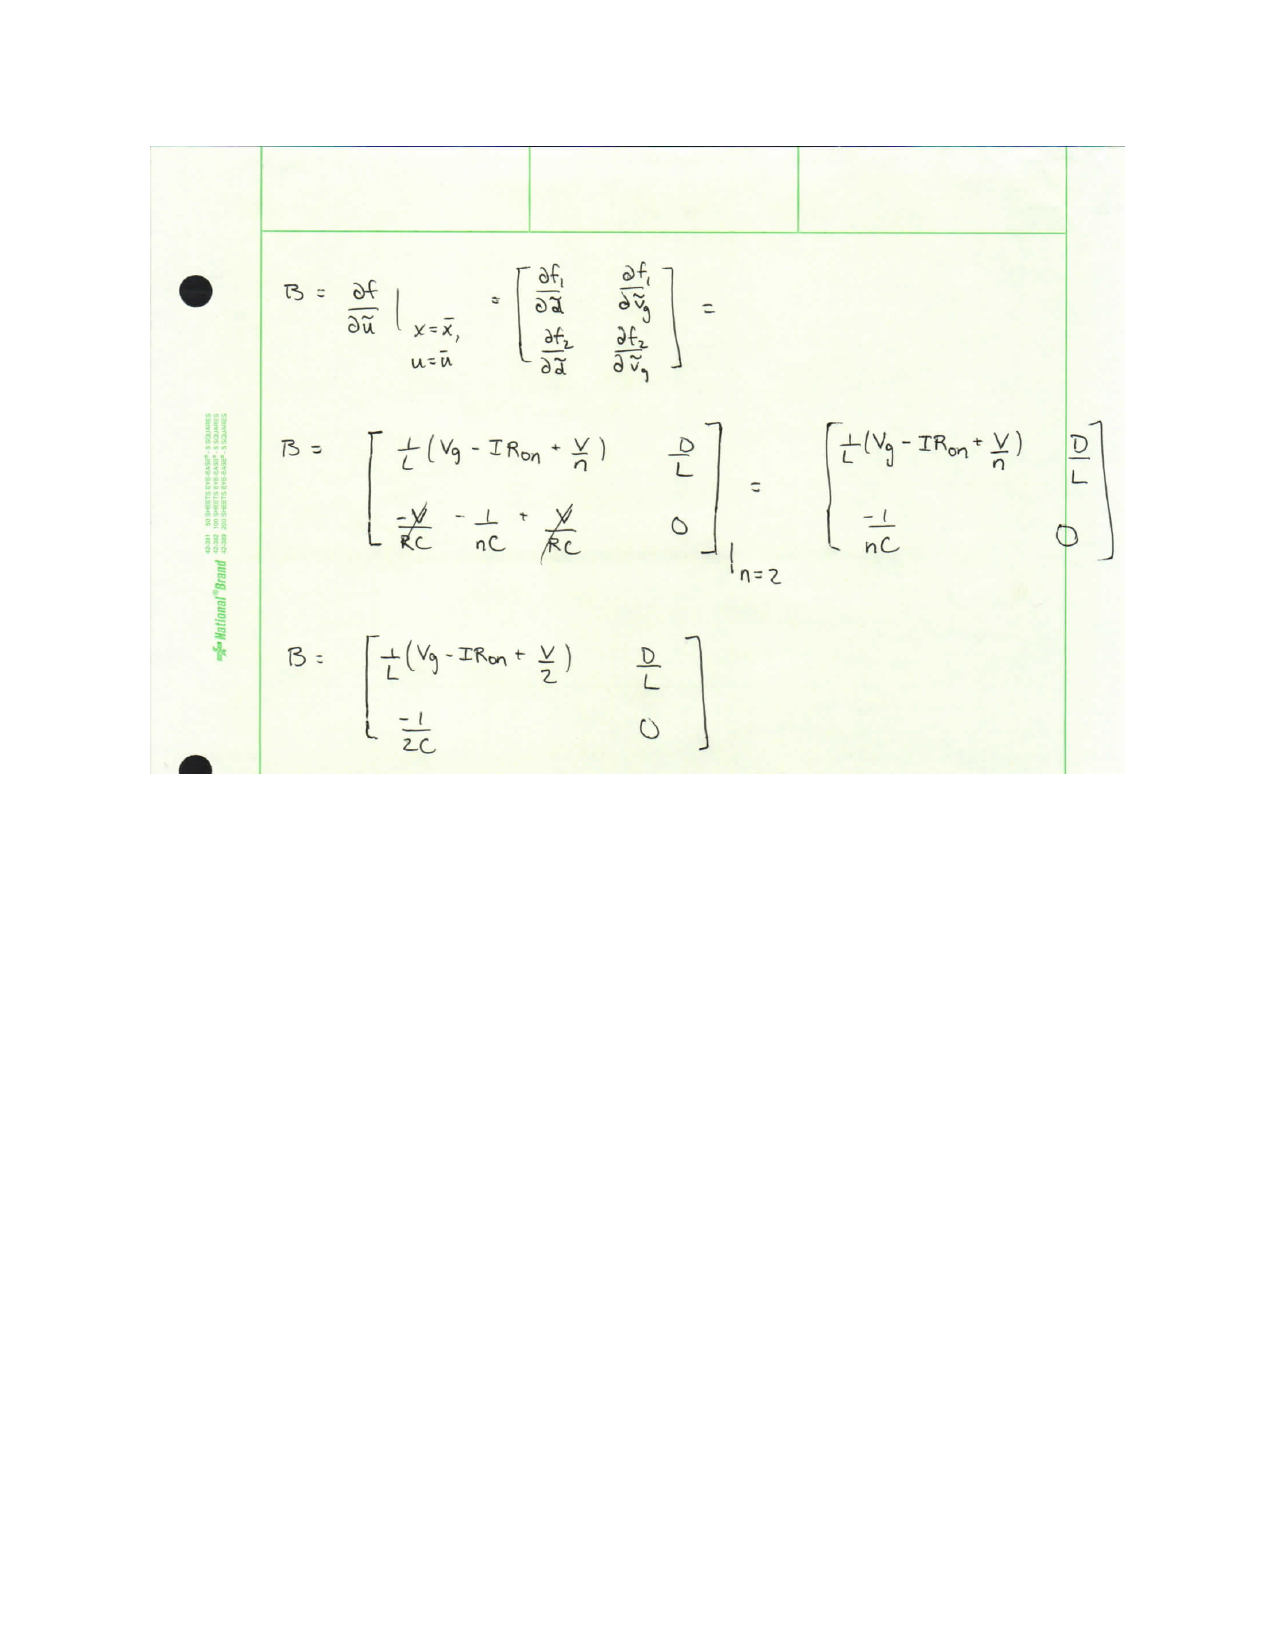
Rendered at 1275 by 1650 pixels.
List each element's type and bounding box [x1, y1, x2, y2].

picture [150, 146, 1125, 774]
